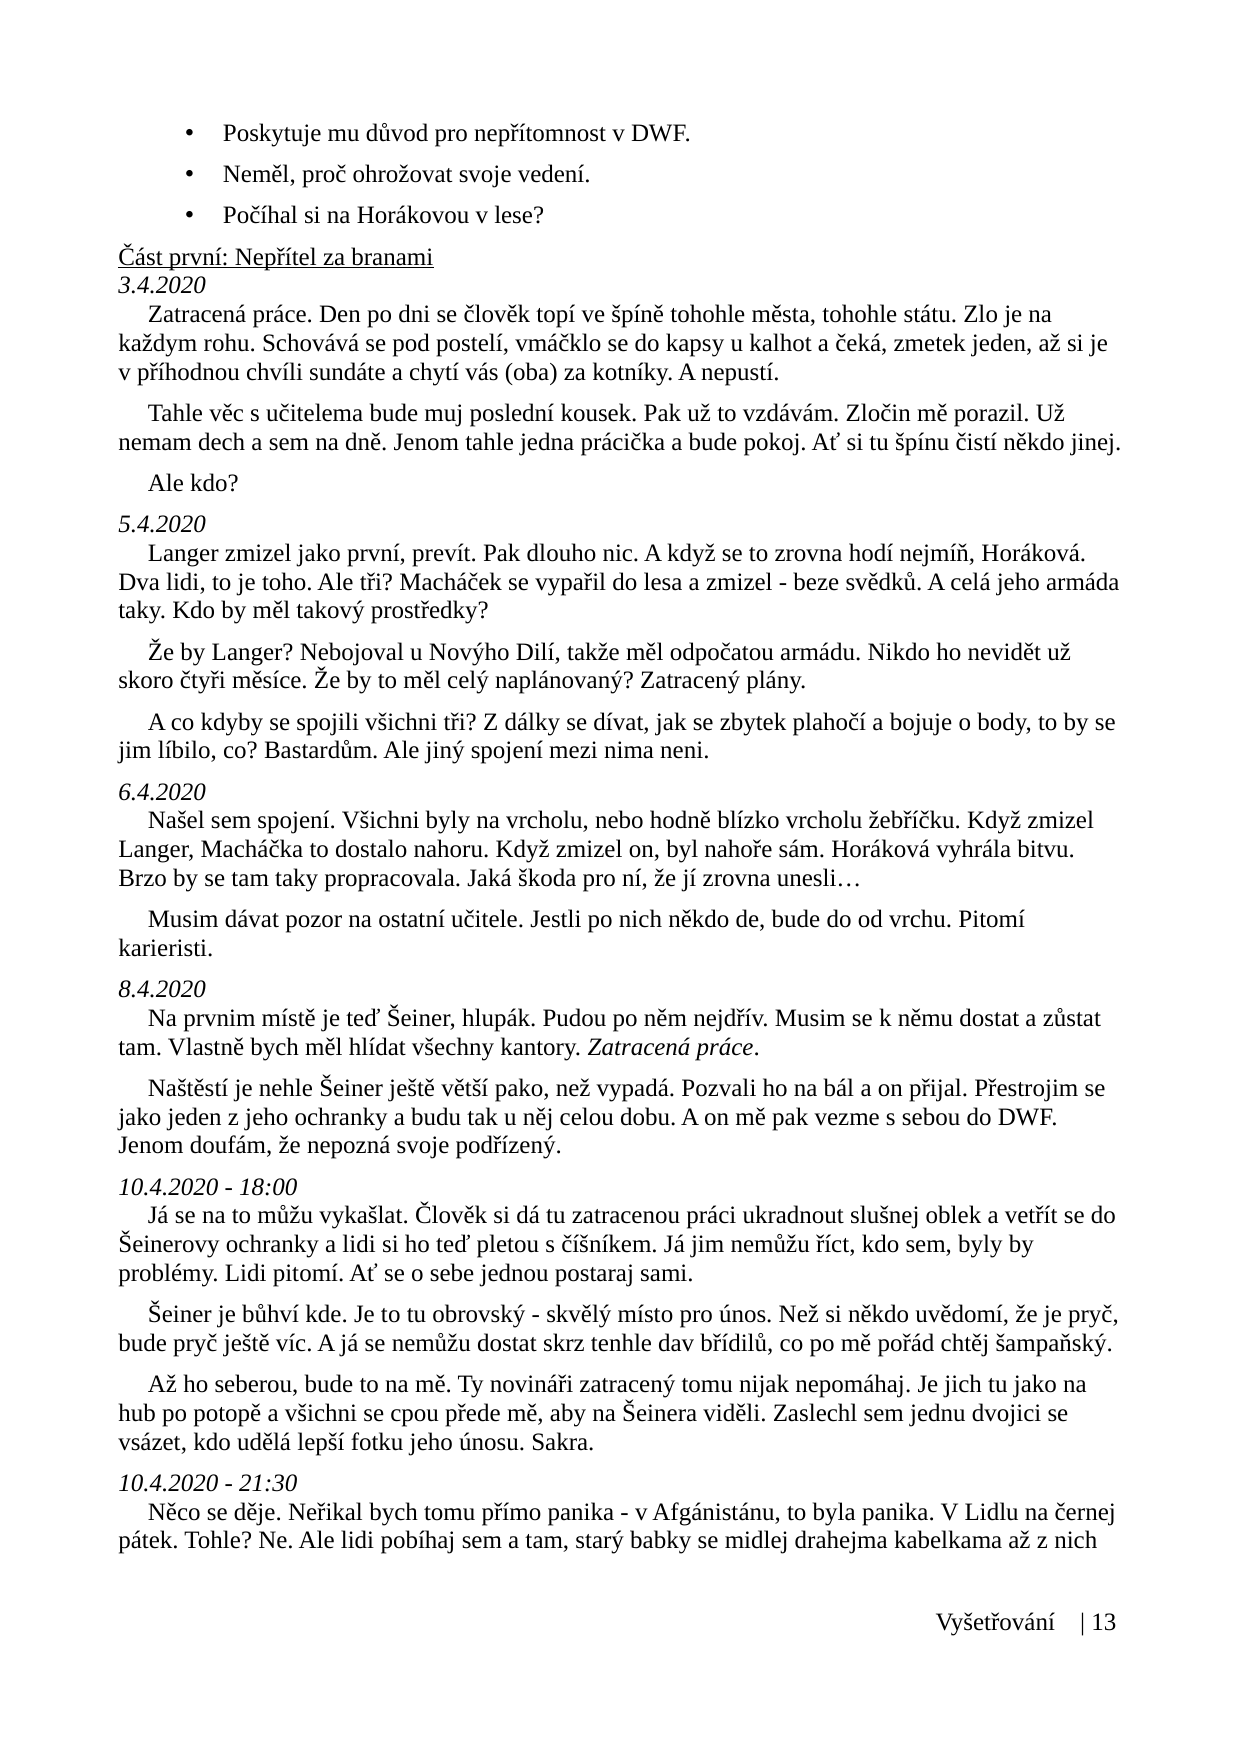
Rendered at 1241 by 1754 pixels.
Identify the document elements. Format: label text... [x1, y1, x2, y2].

text A co kdyby se spojili všichni tři? Z dálky se dívat, jak se zbytek plahočí a bojuje o body, to by se jim líbilo, co? Bastardům. Ale jiný spojení mezi nima neni. [118, 707, 1122, 764]
list Neměl, proč ohrožovat svoje vedení. [156, 159, 1122, 188]
subtitle 5.4.2020 [118, 509, 1122, 538]
text Naštěstí je nehle Šeiner ještě větší pako, než vypadá. Pozvali ho na bál a on přijal. Přestrojim se jako jeden z jeho ochranky a budu tak u něj celou dobu. A on mě pak vezme s sebou do DWF. Jenom doufám, že nepozná svoje podřízený. [118, 1073, 1122, 1159]
text Na prvnim místě je teď Šeiner, hlupák. Pudou po něm nejdřív. Musim se k němu dostat a zůstat tam. Vlastně bych měl hlídat všechny kantory. Zatracená práce. [118, 1003, 1122, 1061]
subtitle Část první: Nepřítel za branami [118, 242, 1122, 271]
text Tahle věc s učitelema bude muj poslední kousek. Pak už to vzdávám. Zločin mě porazil. Už nemam dech a sem na dně. Jenom tahle jedna prácička a bude pokoj. Ať si tu špínu čistí někdo jinej. [118, 398, 1122, 456]
subtitle 3.4.2020 [118, 271, 1122, 299]
text Musim dávat pozor na ostatní učitele. Jestli po nich někdo de, bude do od vrchu. Pitomí karieristi. [118, 904, 1122, 962]
text Zatracená práce. Den po dni se člověk topí ve špíně tohohle města, tohohle státu. Zlo je na každym rohu. Schovává se pod postelí, vmáčklo se do kapsy u kalhot a čeká, zmetek jeden, až si je v příhodnou chvíli sundáte a chytí vás (oba) za kotníky. A nepustí. [118, 299, 1122, 386]
text Ale kdo? [118, 468, 1122, 497]
text Šeiner je bůhví kde. Je to tu obrovský - skvělý místo pro únos. Než si někdo uvědomí, že je pryč, bude pryč ještě víc. A já se nemůžu dostat skrz tenhle dav břídilů, co po mě pořád chtěj šampaňský. [118, 1299, 1122, 1357]
subtitle 10.4.2020 - 18:00 [118, 1172, 1122, 1201]
text Já se na to můžu vykašlat. Člověk si dá tu zatracenou práci ukradnout slušnej oblek a vetřít se do Šeinerovy ochranky a lidi si ho teď pletou s číšníkem. Já jim nemůžu říct, kdo sem, byly by problémy. Lidi pitomí. Ať se o sebe jednou postaraj sami. [118, 1201, 1122, 1287]
text Langer zmizel jako první, prevít. Pak dlouho nic. A když se to zrovna hodí nejmíň, Horáková. Dva lidi, to je toho. Ale tři? Macháček se vypařil do lesa a zmizel - beze svědků. A celá jeho armáda taky. Kdo by měl takový prostředky? [118, 538, 1122, 624]
subtitle 8.4.2020 [118, 974, 1122, 1003]
subtitle 10.4.2020 - 21:30 [118, 1468, 1122, 1497]
text Něco se děje. Neřikal bych tomu přímo panika - v Afgánistánu, to byla panika. V Lidlu na černej pátek. Tohle? Ne. Ale lidi pobíhaj sem a tam, starý babky se midlej drahejma kabelkama až z nich [118, 1497, 1122, 1554]
text Našel sem spojení. Všichni byly na vrcholu, nebo hodně blízko vrcholu žebříčku. Když zmizel Langer, Macháčka to dostalo nahoru. Když zmizel on, byl nahoře sám. Horáková vyhrála bitvu. Brzo by se tam taky propracovala. Jaká škoda pro ní, že jí zrovna unesli… [118, 806, 1122, 892]
text Že by Langer? Nebojoval u Novýho Dilí, takže měl odpočatou armádu. Nikdo ho nevidět už skoro čtyři měsíce. Že by to měl celý naplánovaný? Zatracený plány. [118, 637, 1122, 694]
subtitle 6.4.2020 [118, 777, 1122, 806]
list Poskytuje mu důvod pro nepřítomnost v DWF. [156, 118, 1122, 147]
list Počíhal si na Horákovou v lese? [156, 201, 1122, 229]
text Až ho seberou, bude to na mě. Ty novináři zatracený tomu nijak nepomáhaj. Je jich tu jako na hub po potopě a všichni se cpou přede mě, aby na Šeinera viděli. Zaslechl sem jednu dvojici se vsázet, kdo udělá lepší fotku jeho únosu. Sakra. [118, 1369, 1122, 1456]
